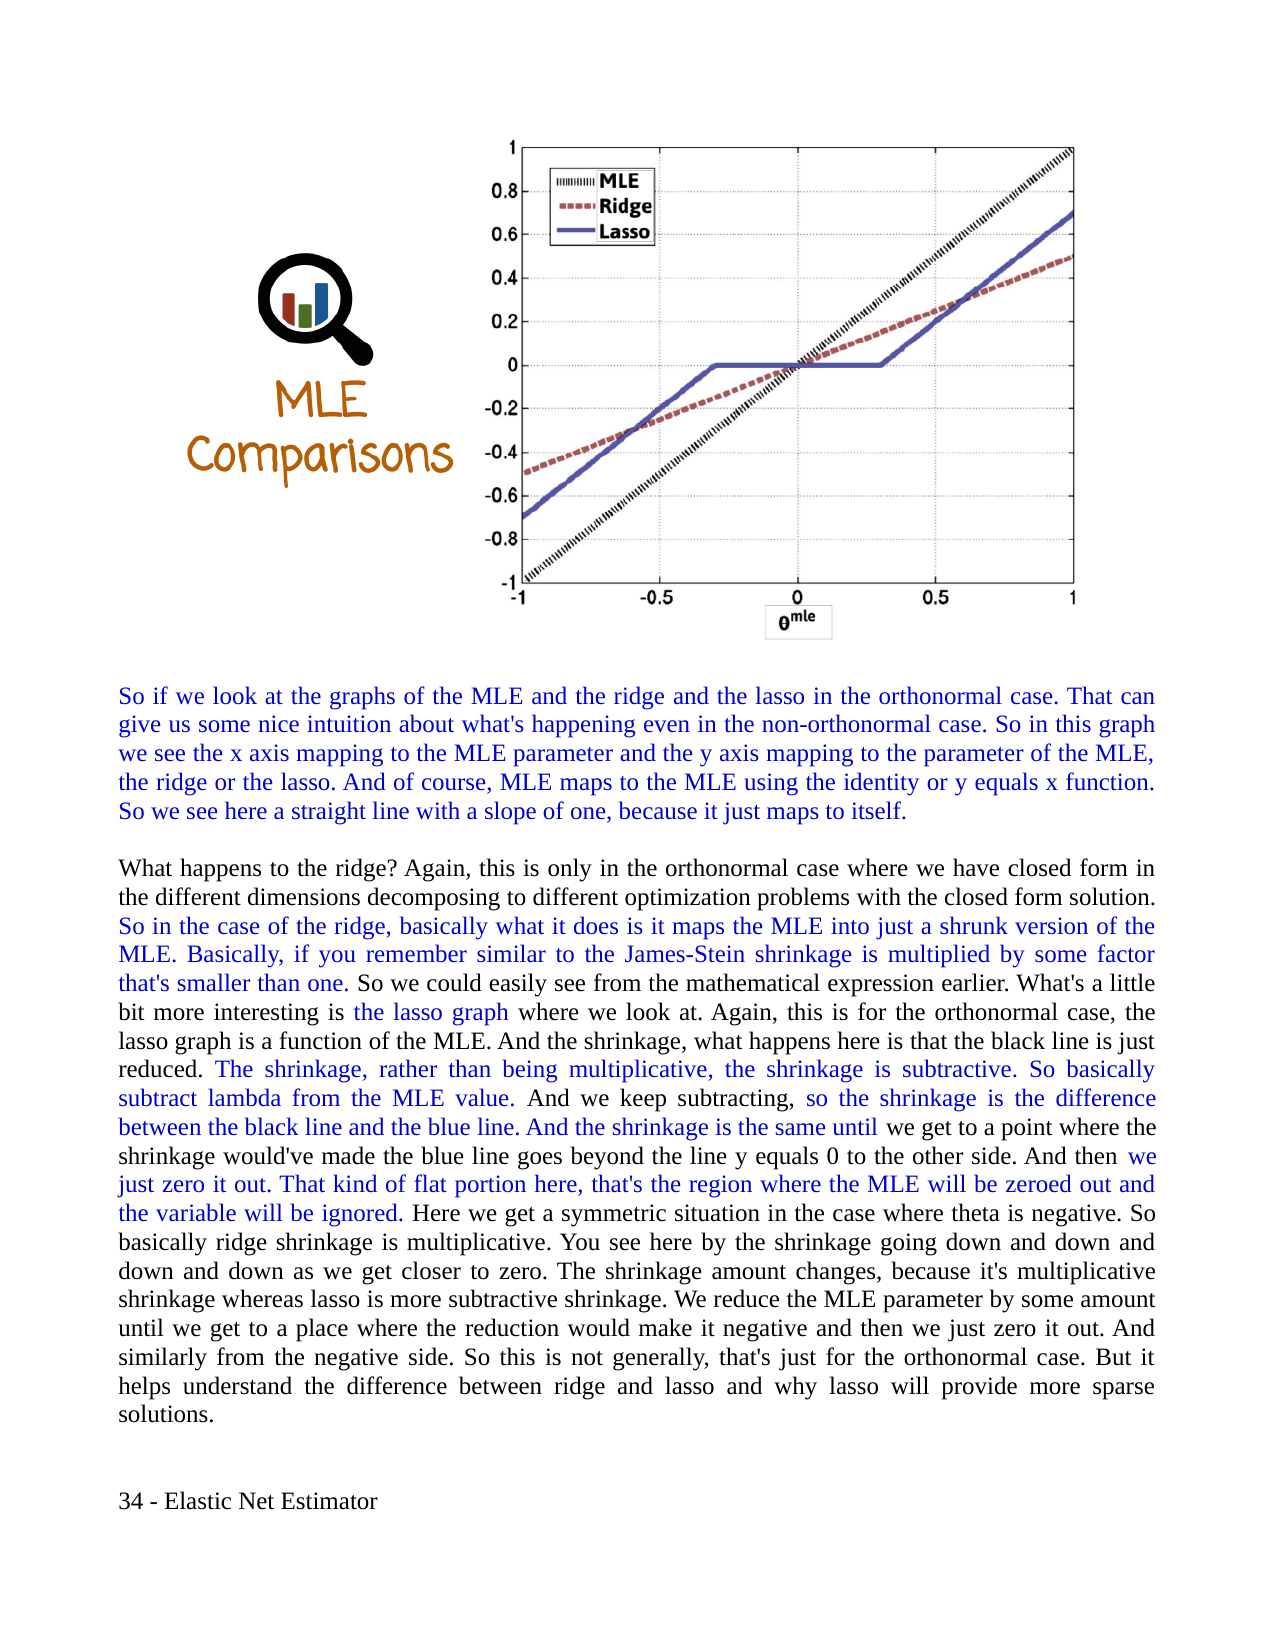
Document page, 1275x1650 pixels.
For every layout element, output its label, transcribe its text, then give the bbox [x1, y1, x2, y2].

text So if we look at the graphs of the MLE and the ridge and the lasso in the orthonormal case. That can give us some nice intuition about what's happening even in the non-orthonormal case. So in this graph we see the x axis mapping to the MLE parameter and the y axis mapping to the parameter of the MLE, the ridge or the lasso. And of course, MLE maps to the MLE using the identity or y equals x function. So we see here a straight line with a slope of one, because it just maps to itself. [118, 681, 1157, 824]
text What happens to the ridge? Again, this is only in the orthonormal case where we have closed form in the different dimensions decomposing to different optimization problems with the closed form solution. So in the case of the ridge, basically what it does is it maps the MLE into just a shrunk version of the MLE. Basically, if you remember similar to the James-Stein shrinkage is multiplied by some factor that's smaller than one. So we could easily see from the mathematical expression earlier. What's a little bit more interesting is the lasso graph where we look at. Again, this is for the orthonormal case, the lasso graph is a function of the MLE. And the shrinkage, what happens here is that the black line is just reduced. The shrinkage, rather than being multiplicative, the shrinkage is subtractive. So basically subtract lambda from the MLE value. And we keep subtracting, so the shrinkage is the difference between the black line and the blue line. And the shrinkage is the same until we get to a point where the shrinkage would've made the blue line goes beyond the line y equals 0 to the other side. And then we just zero it out. That kind of flat portion here, that's the region where the MLE will be zeroed out and the variable will be ignored. Here we get a symmetric situation in the case where theta is negative. So basically ridge shrinkage is multiplicative. You see here by the shrinkage going down and down and down and down as we get closer to zero. The shrinkage amount changes, because it's multiplicative shrinkage whereas lasso is more subtractive shrinkage. We reduce the MLE parameter by some amount until we get to a place where the reduction would make it negative and then we just zero it out. And similarly from the negative side. So this is not generally, that's just for the orthonormal case. But it helps understand the difference between ridge and lasso and why lasso will provide more sparse solutions. [118, 853, 1157, 1428]
text 34 - Elastic Net Estimator [118, 1486, 1157, 1514]
picture [118, 118, 1157, 652]
